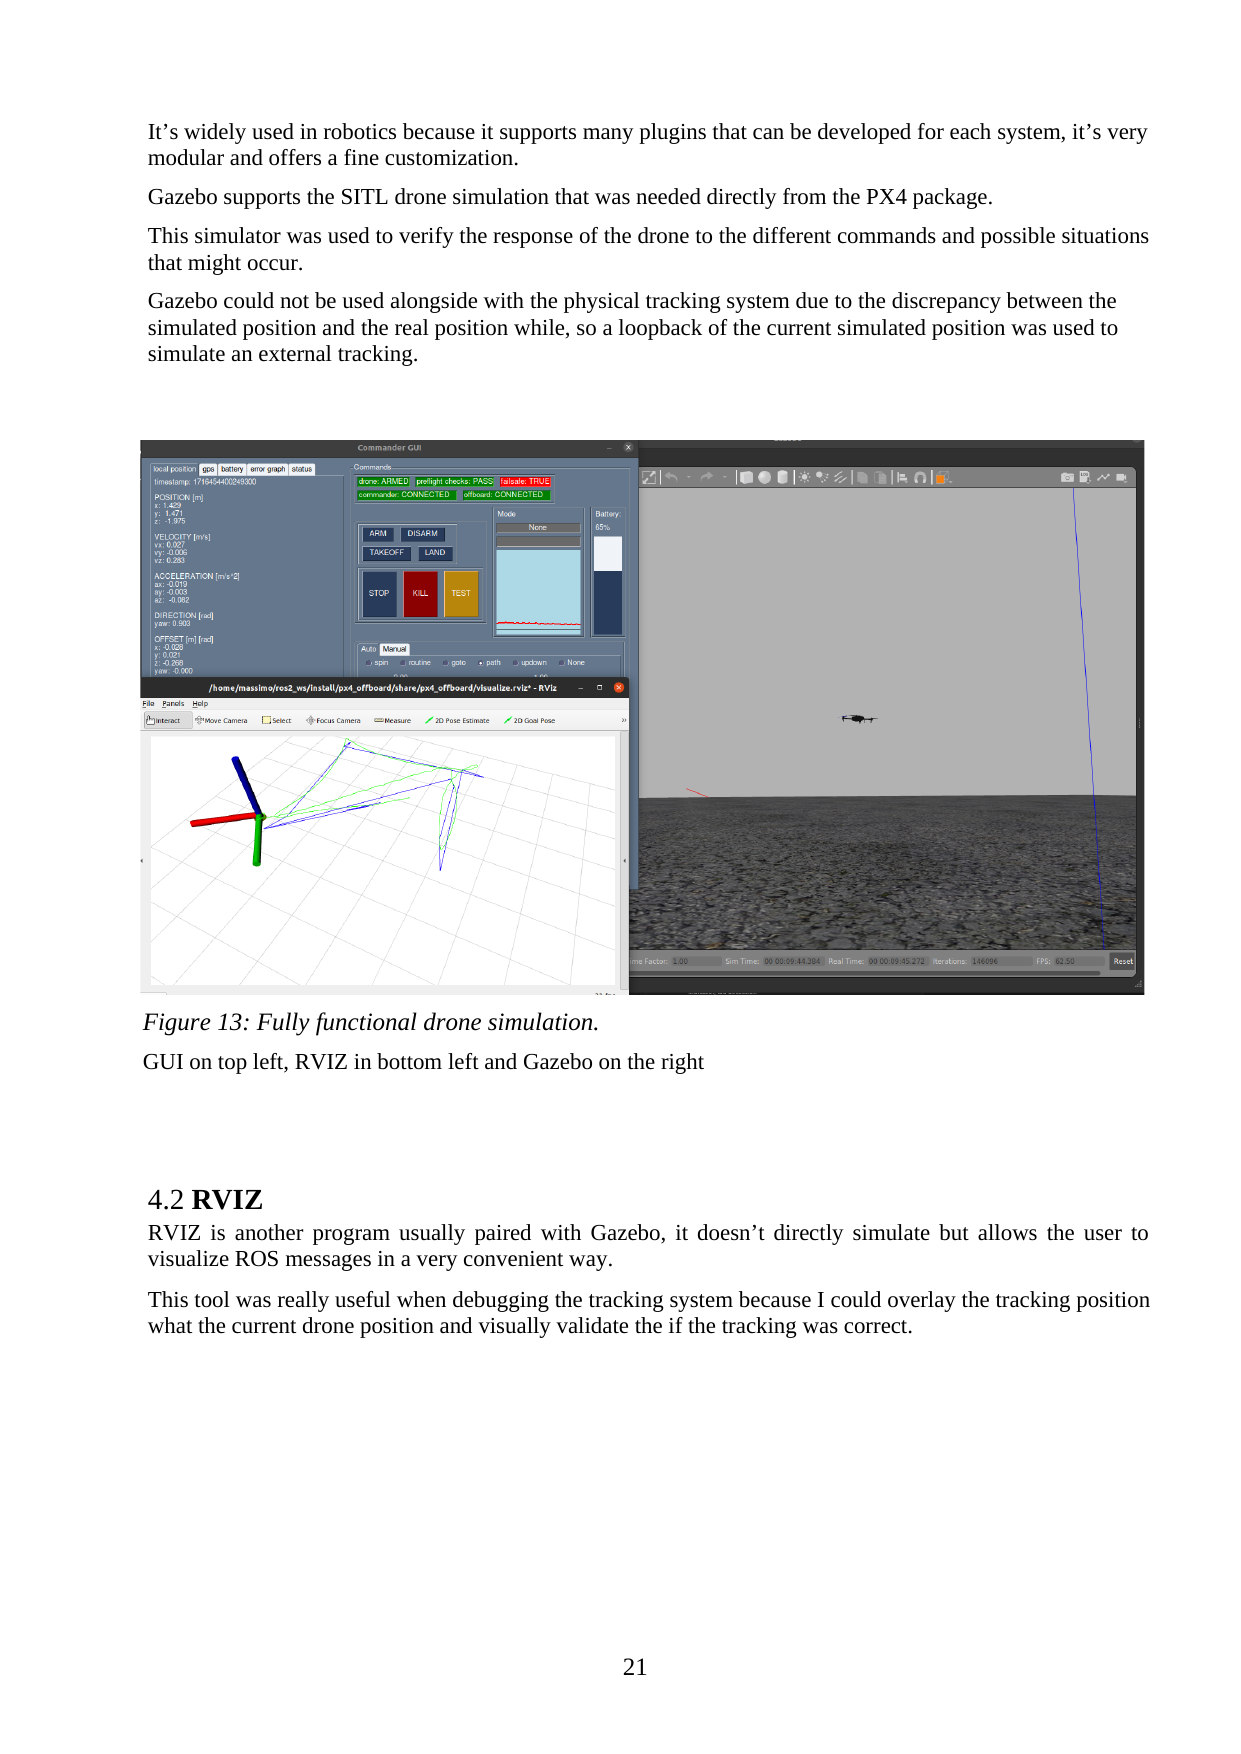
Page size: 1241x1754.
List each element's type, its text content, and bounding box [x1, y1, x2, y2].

list This simulator was used to verify the response of the drone to the different commands and possible situations that might occur. [148, 222, 1152, 275]
list It’s widely used in robotics because it supports many plugins that can be developed for each system, it’s very modular and offers a fine customization. [148, 118, 1152, 171]
list GUI on top left, RVIZ in bottom left and Gazebo on the right [143, 1048, 1229, 1074]
list Gazebo supports the SITL drone simulation that was needed directly from the PX4 package. [148, 183, 1152, 210]
list RVIZ is another program usually paired with Gazebo, it doesn’t directly simulate but allows the user to visualize ROS messages in a very convenient way. [91, 1219, 1152, 1271]
list This tool was really useful when debugging the tracking system because I could overlay the tracking position what the current drone position and visually validate the if the tracking was correct. [91, 1286, 1152, 1339]
list Gazebo could not be used alongside with the physical tracking system due to the discrepancy between the simulated position and the real position while, so a loopback of the current simulated position was used to simulate an external tracking. [148, 287, 1152, 366]
subtitle 4.2 RVIZ [148, 1182, 1152, 1216]
picture [140, 440, 1145, 995]
list Figure 13: Fully functional drone simulation. [143, 447, 1229, 1036]
